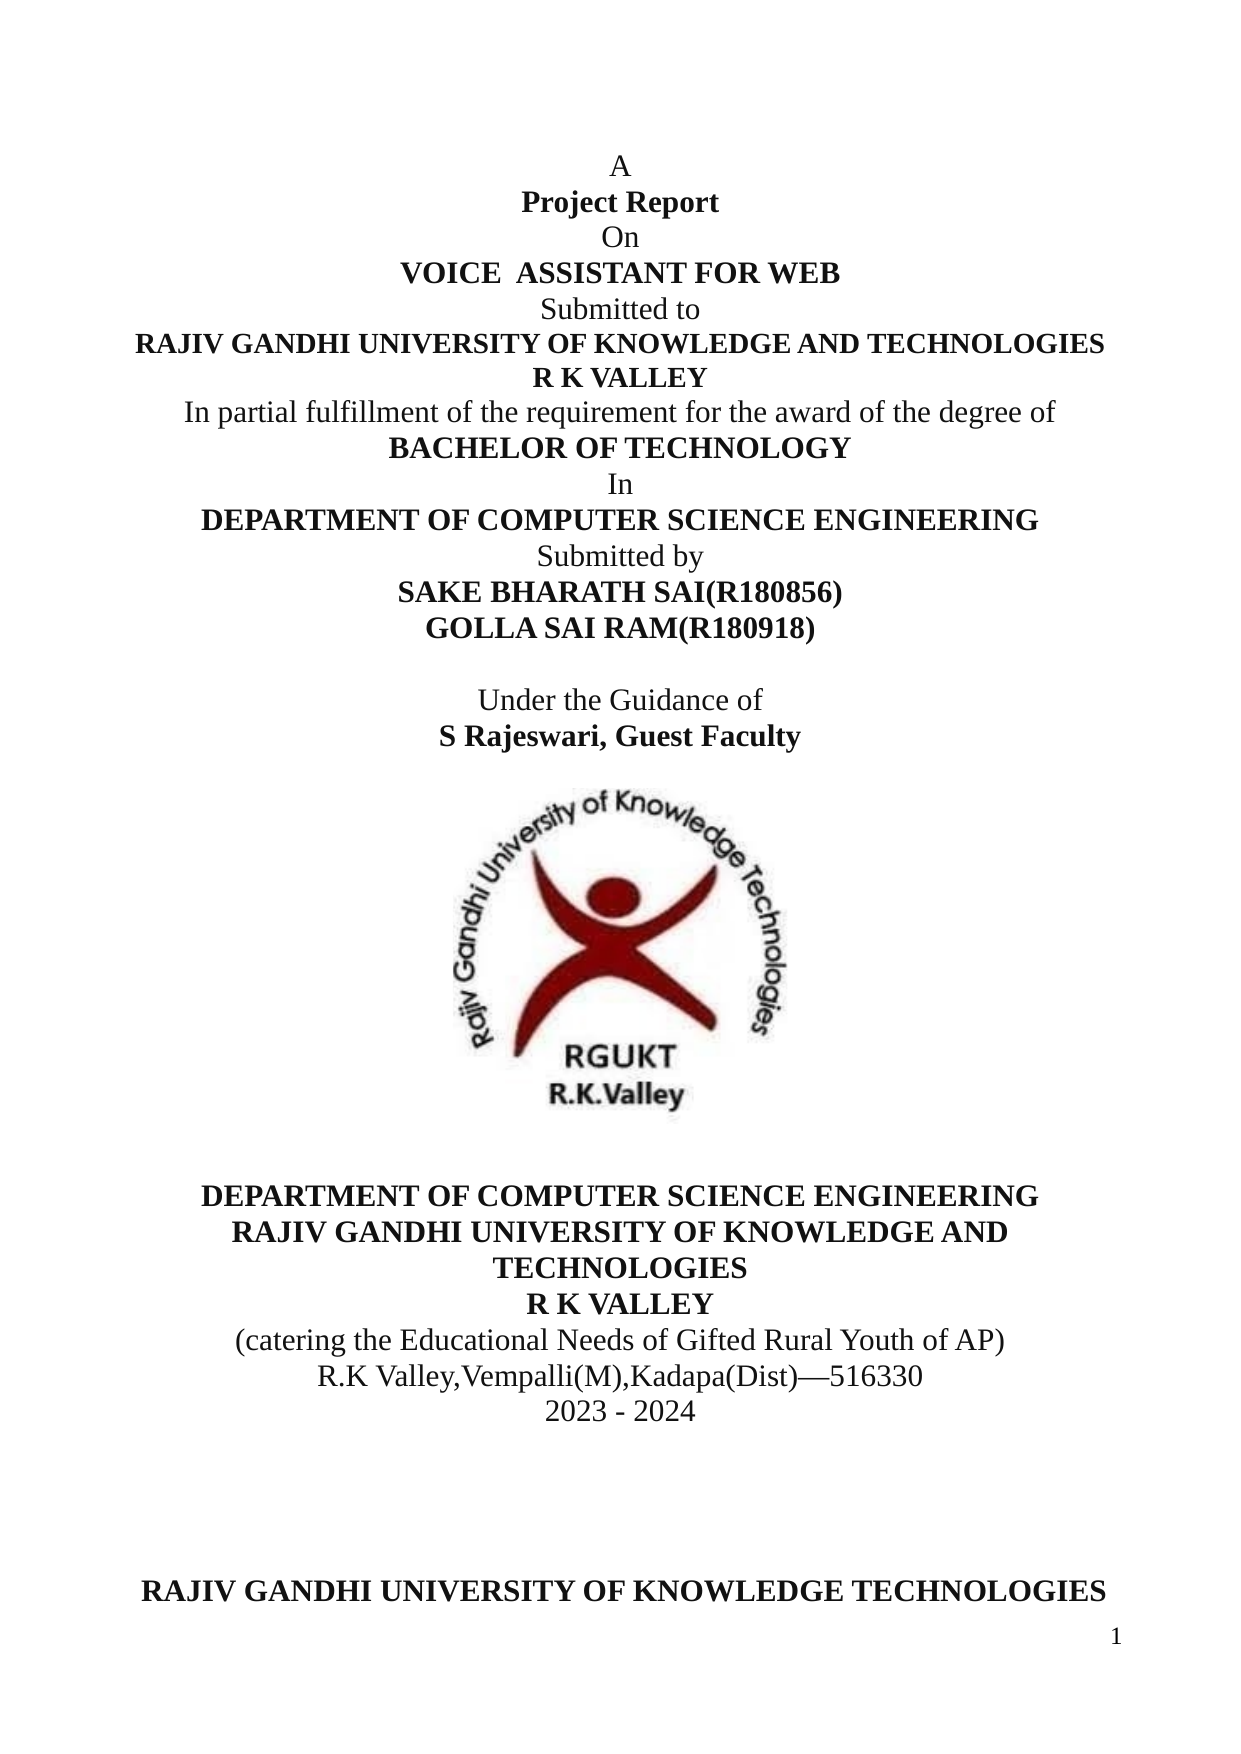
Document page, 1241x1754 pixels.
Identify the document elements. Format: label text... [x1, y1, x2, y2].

text R K VALLEY [118, 360, 1122, 394]
text In [118, 466, 1122, 501]
text DEPARTMENT OF COMPUTER SCIENCE ENGINEERING [118, 501, 1122, 537]
text On [118, 219, 1122, 255]
text SAKE BHARATH SAI(R180856) [118, 573, 1122, 609]
text RAJIV GANDHI UNIVERSITY OF KNOWLEDGE TECHNOLOGIES [118, 1572, 1122, 1608]
text RAJIV GANDHI UNIVERSITY OF KNOWLEDGE AND TECHNOLOGIES [118, 327, 1122, 360]
text RAJIV GANDHI UNIVERSITY OF KNOWLEDGE AND TECHNOLOGIES [118, 1213, 1122, 1285]
text A [118, 147, 1122, 183]
text (catering the Educational Needs of Gifted Rural Youth of AP) [118, 1321, 1122, 1357]
text S Rajeswari, Guest Faculty [118, 717, 1122, 753]
text Submitted by [118, 537, 1122, 573]
text Submitted to [118, 291, 1122, 327]
text BACHELOR OF TECHNOLOGY [118, 429, 1122, 466]
text In partial fulfillment of the requirement for the award of the degree of [118, 394, 1122, 429]
text DEPARTMENT OF COMPUTER SCIENCE ENGINEERING [118, 1177, 1122, 1213]
text R K VALLEY [118, 1285, 1122, 1321]
text Under the Guidance of [118, 681, 1122, 717]
text VOICE ASSISTANT FOR WEB [118, 255, 1122, 291]
text R.K Valley,Vempalli(M),Kadapa(Dist)—516330 [118, 1357, 1122, 1393]
text 2023 - 2024 [118, 1393, 1122, 1429]
text Project Report [118, 183, 1122, 219]
text GOLLA SAI RAM(R180918) [118, 609, 1122, 645]
